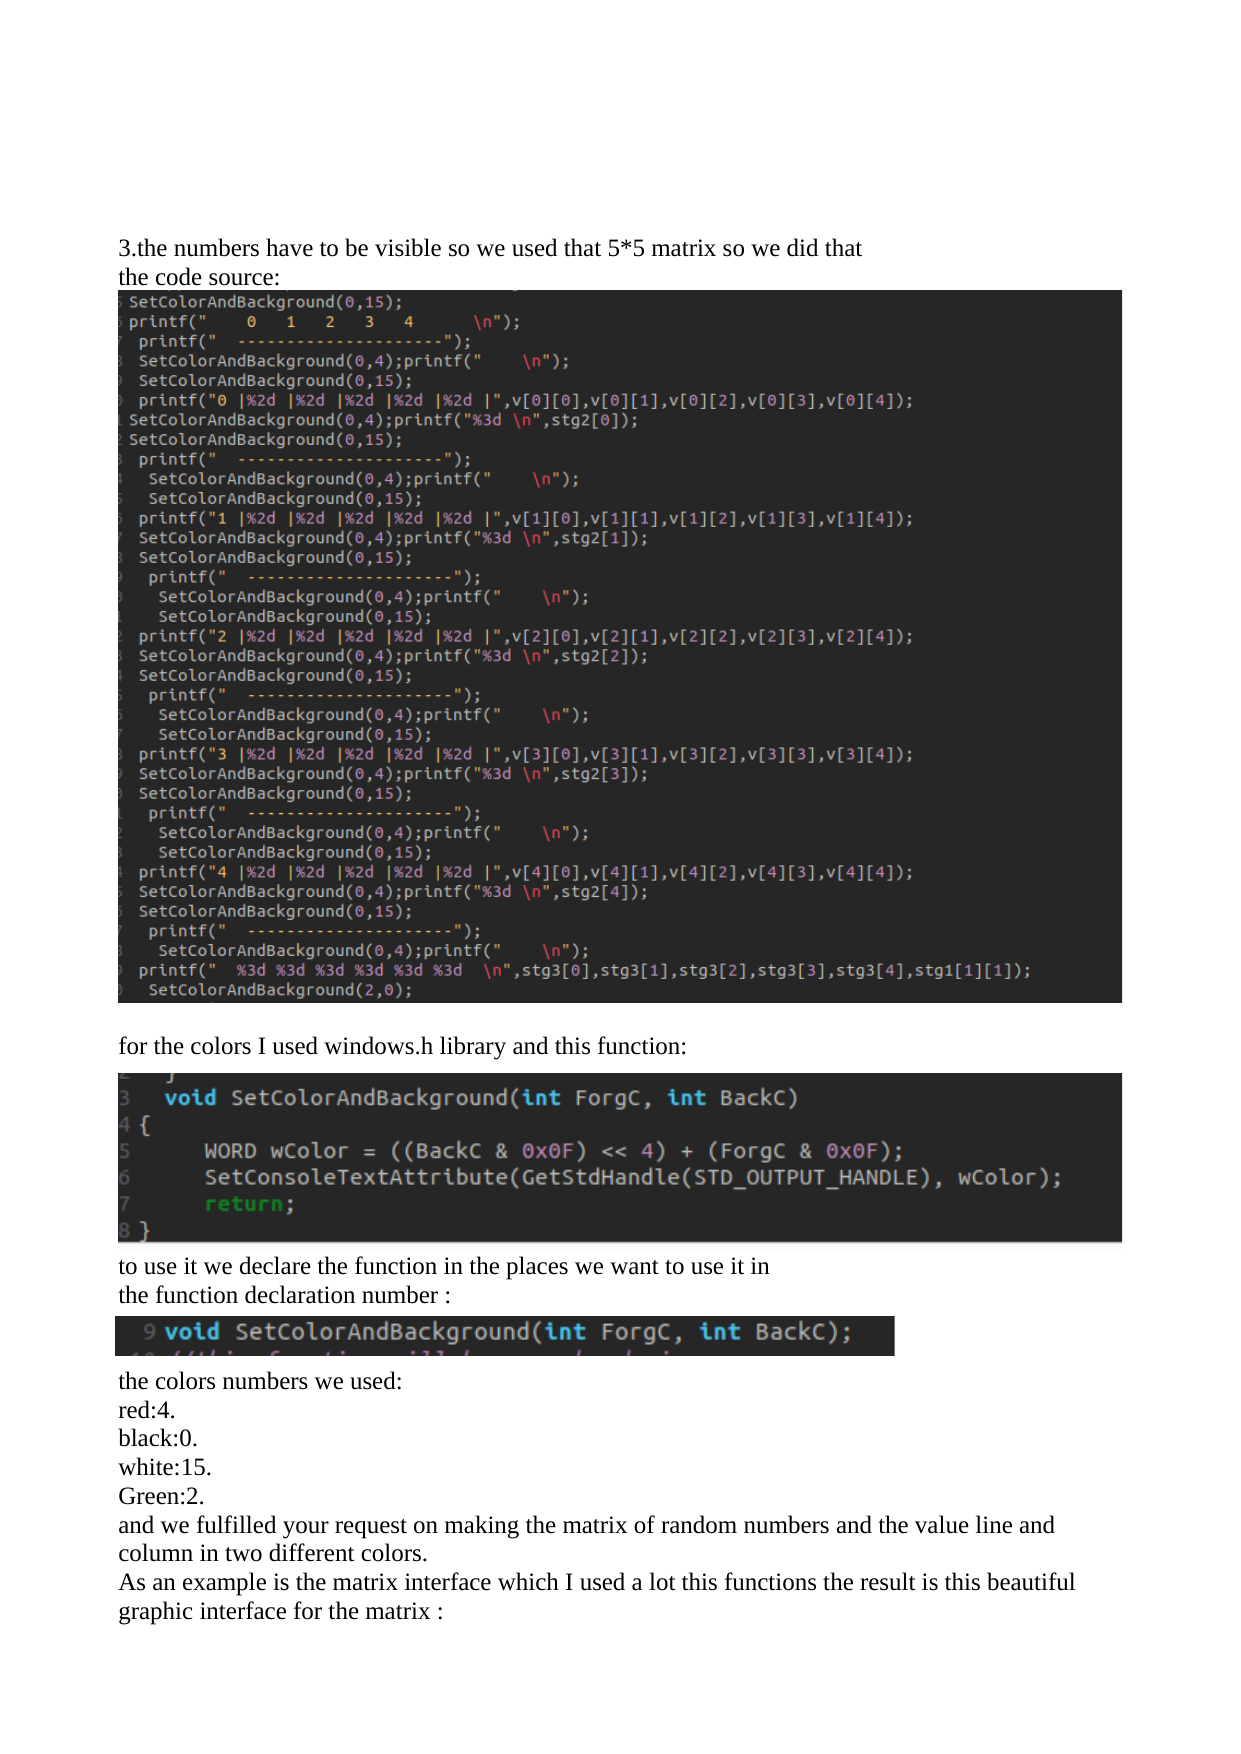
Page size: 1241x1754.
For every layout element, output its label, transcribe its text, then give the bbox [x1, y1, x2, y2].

text Green:2. [118, 1481, 1122, 1510]
text 3.the numbers have to be visible so we used that 5*5 matrix so we did that [118, 233, 1122, 262]
text and we fulfilled your request on making the matrix of random numbers and the value line and column in two different colors. [118, 1510, 1122, 1567]
picture [118, 1073, 1123, 1251]
text white:15. [118, 1452, 1122, 1481]
text black:0. [118, 1423, 1122, 1452]
text to use it we declare the function in the places we want to use it in [118, 1251, 1122, 1280]
text the code source: [118, 262, 1122, 290]
text for the colors I used windows.h library and this function: [118, 1031, 1122, 1060]
text the function declaration number : [118, 1280, 1122, 1308]
text [118, 1060, 1122, 1073]
text red:4. [118, 1395, 1122, 1423]
text the colors numbers we used: [118, 1366, 1122, 1395]
picture [115, 1316, 895, 1356]
picture [118, 290, 1123, 1003]
text As an example is the matrix interface which I used a lot this functions the result is this beautiful graphic interface for the matrix : [118, 1567, 1122, 1625]
